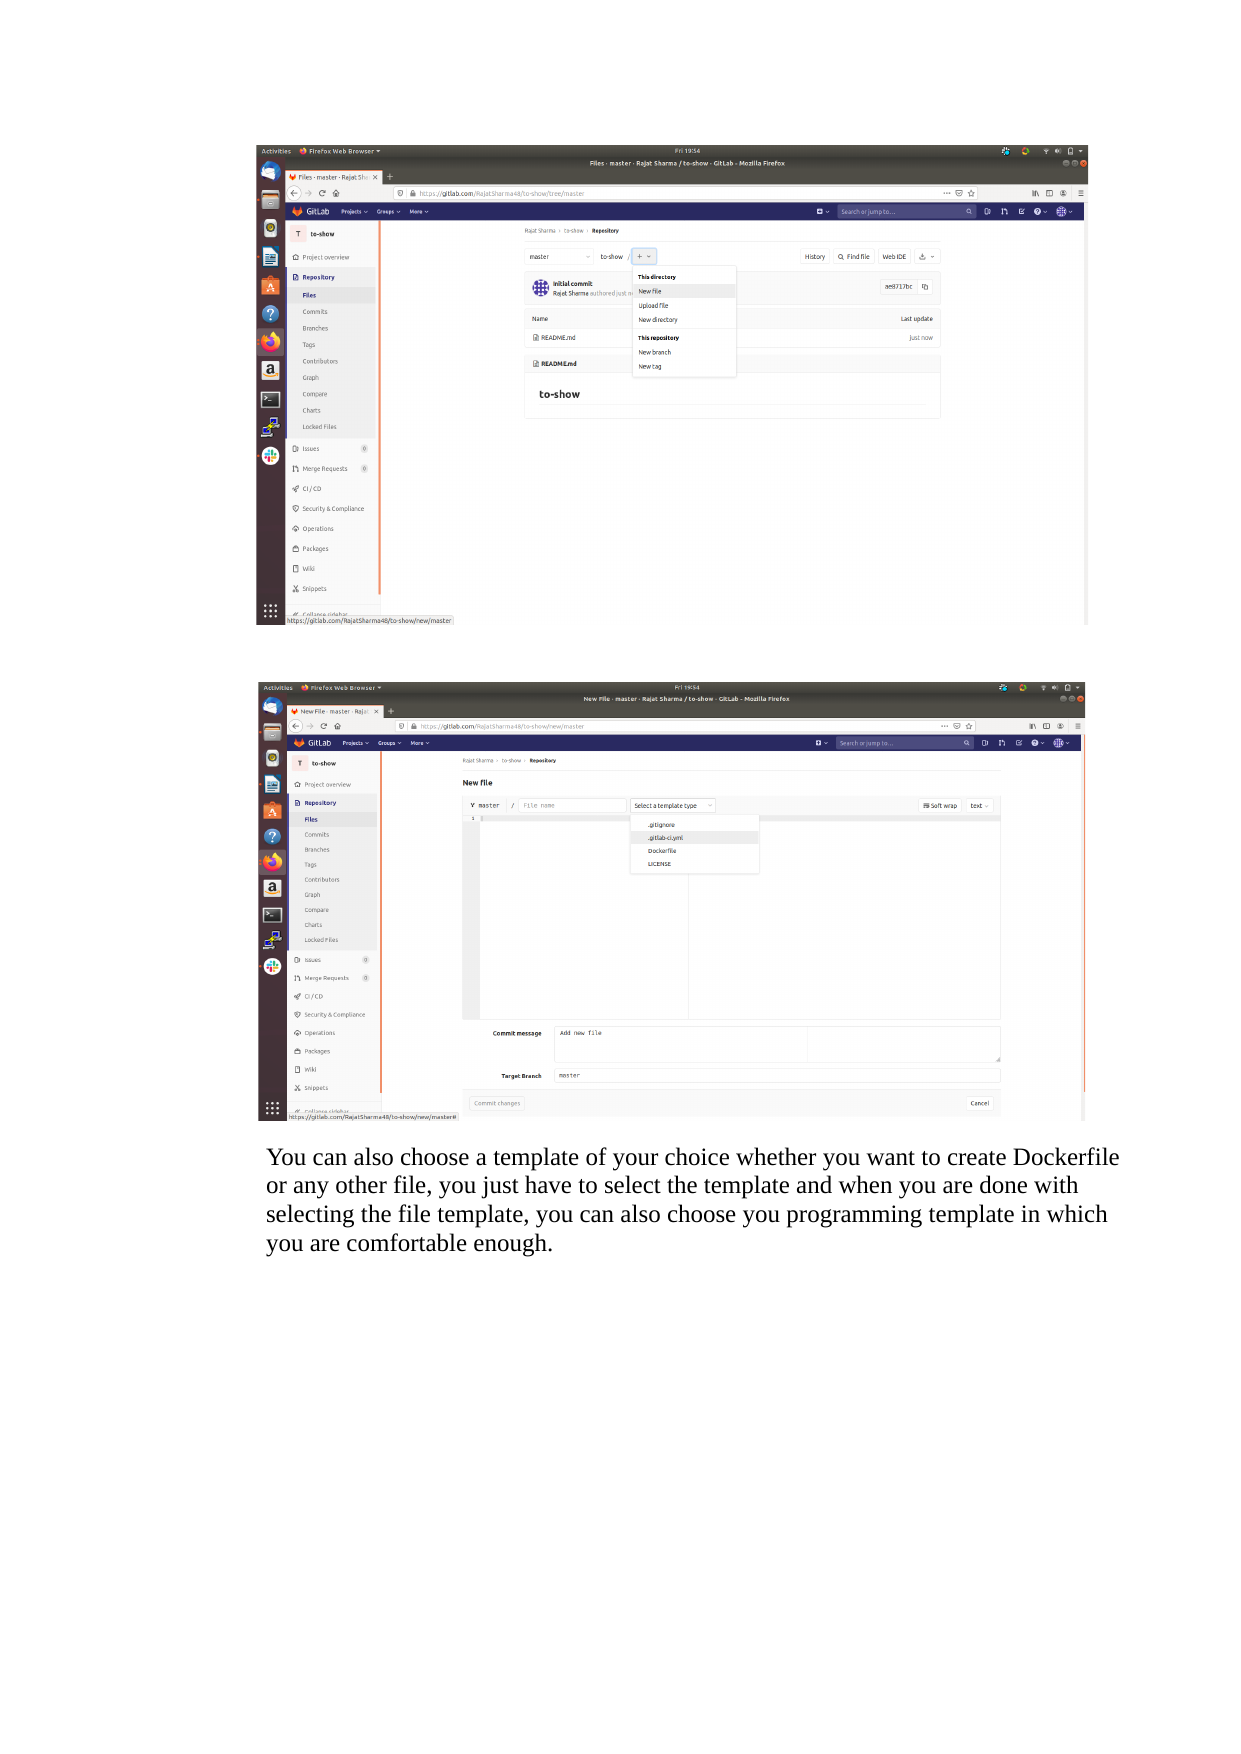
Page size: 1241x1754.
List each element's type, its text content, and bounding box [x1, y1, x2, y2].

picture [258, 682, 1085, 1121]
picture [256, 145, 1089, 625]
text You can also choose a template of your choice whether you want to create Dockerfile or any other file, you just have to select the template and when you are done with selecting the file template, you can also choose you programming template in which you are comfortable enough. [118, 1142, 1122, 1257]
